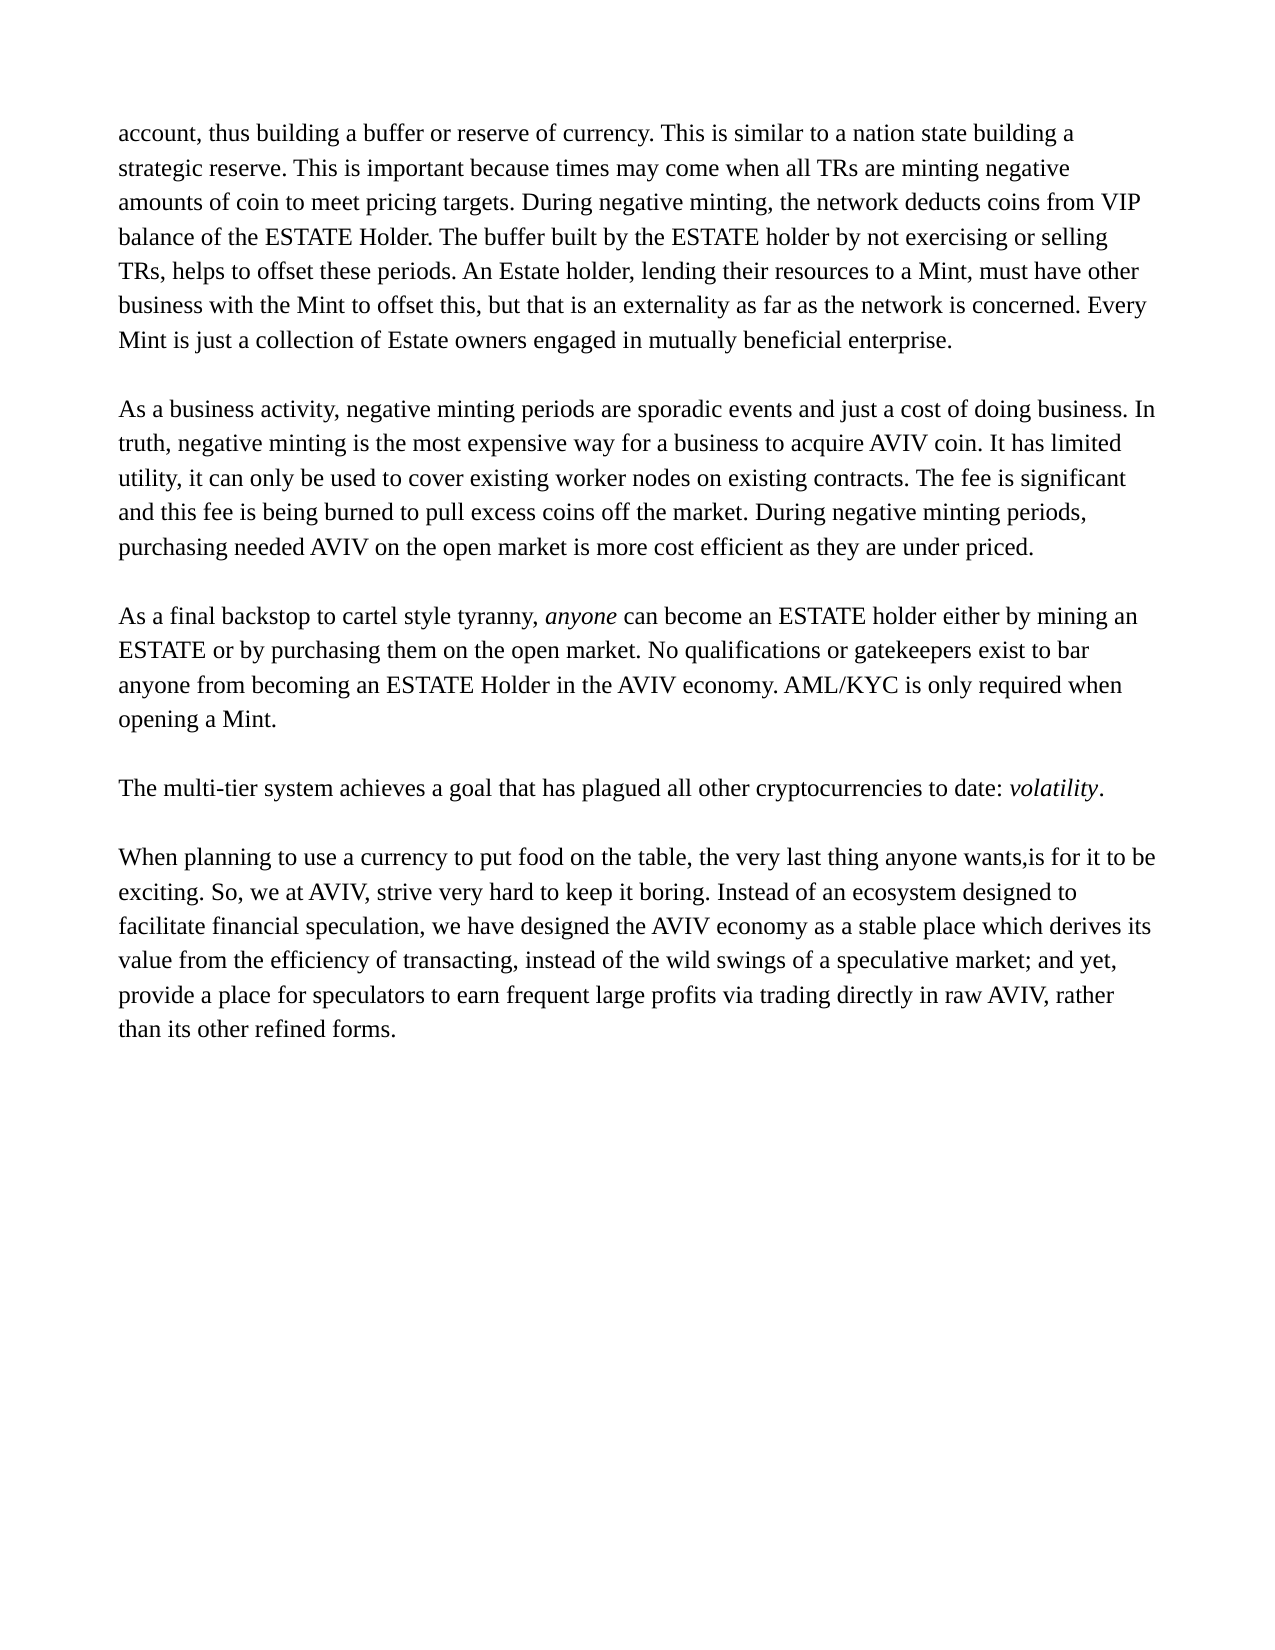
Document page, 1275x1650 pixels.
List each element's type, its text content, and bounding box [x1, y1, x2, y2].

text The multi-tier system achieves a goal that has plagued all other cryptocurrencies to date: volatility. [118, 773, 1157, 802]
text As a business activity, negative minting periods are sporadic events and just a cost of doing business. In truth, negative minting is the most expensive way for a business to acquire AVIV coin. It has limited utility, it can only be used to cover existing worker nodes on existing contracts. The fee is significant and this fee is being burned to pull excess coins off the market. During negative minting periods, purchasing needed AVIV on the open market is more cost efficient as they are under priced. [118, 394, 1157, 561]
text As a final backstop to cartel style tyranny, anyone can become an ESTATE holder either by mining an ESTATE or by purchasing them on the open market. No qualifications or gatekeepers exist to bar anyone from becoming an ESTATE Holder in the AVIV economy. AML/KYC is only required when opening a Mint. [118, 601, 1157, 733]
text account, thus building a buffer or reserve of currency. This is similar to a nation state building a strategic reserve. This is important because times may come when all TRs are minting negative amounts of coin to meet pricing targets. During negative minting, the network deducts coins from VIP balance of the ESTATE Holder. The buffer built by the ESTATE holder by not exercising or selling TRs, helps to offset these periods. An Estate holder, lending their resources to a Mint, must have other business with the Mint to offset this, but that is an externality as far as the network is concerned. Every Mint is just a collection of Estate owners engaged in mutually beneficial enterprise. [118, 118, 1157, 354]
text When planning to use a currency to put food on the table, the very last thing anyone wants,is for it to be exciting. So, we at AVIV, strive very hard to keep it boring. Instead of an ecosystem designed to facilitate financial speculation, we have designed the AVIV economy as a stable place which derives its value from the efficiency of transacting, instead of the wild swings of a speculative market; and yet, provide a place for speculators to earn frequent large profits via trading directly in raw AVIV, rather than its other refined forms. [118, 842, 1157, 1043]
